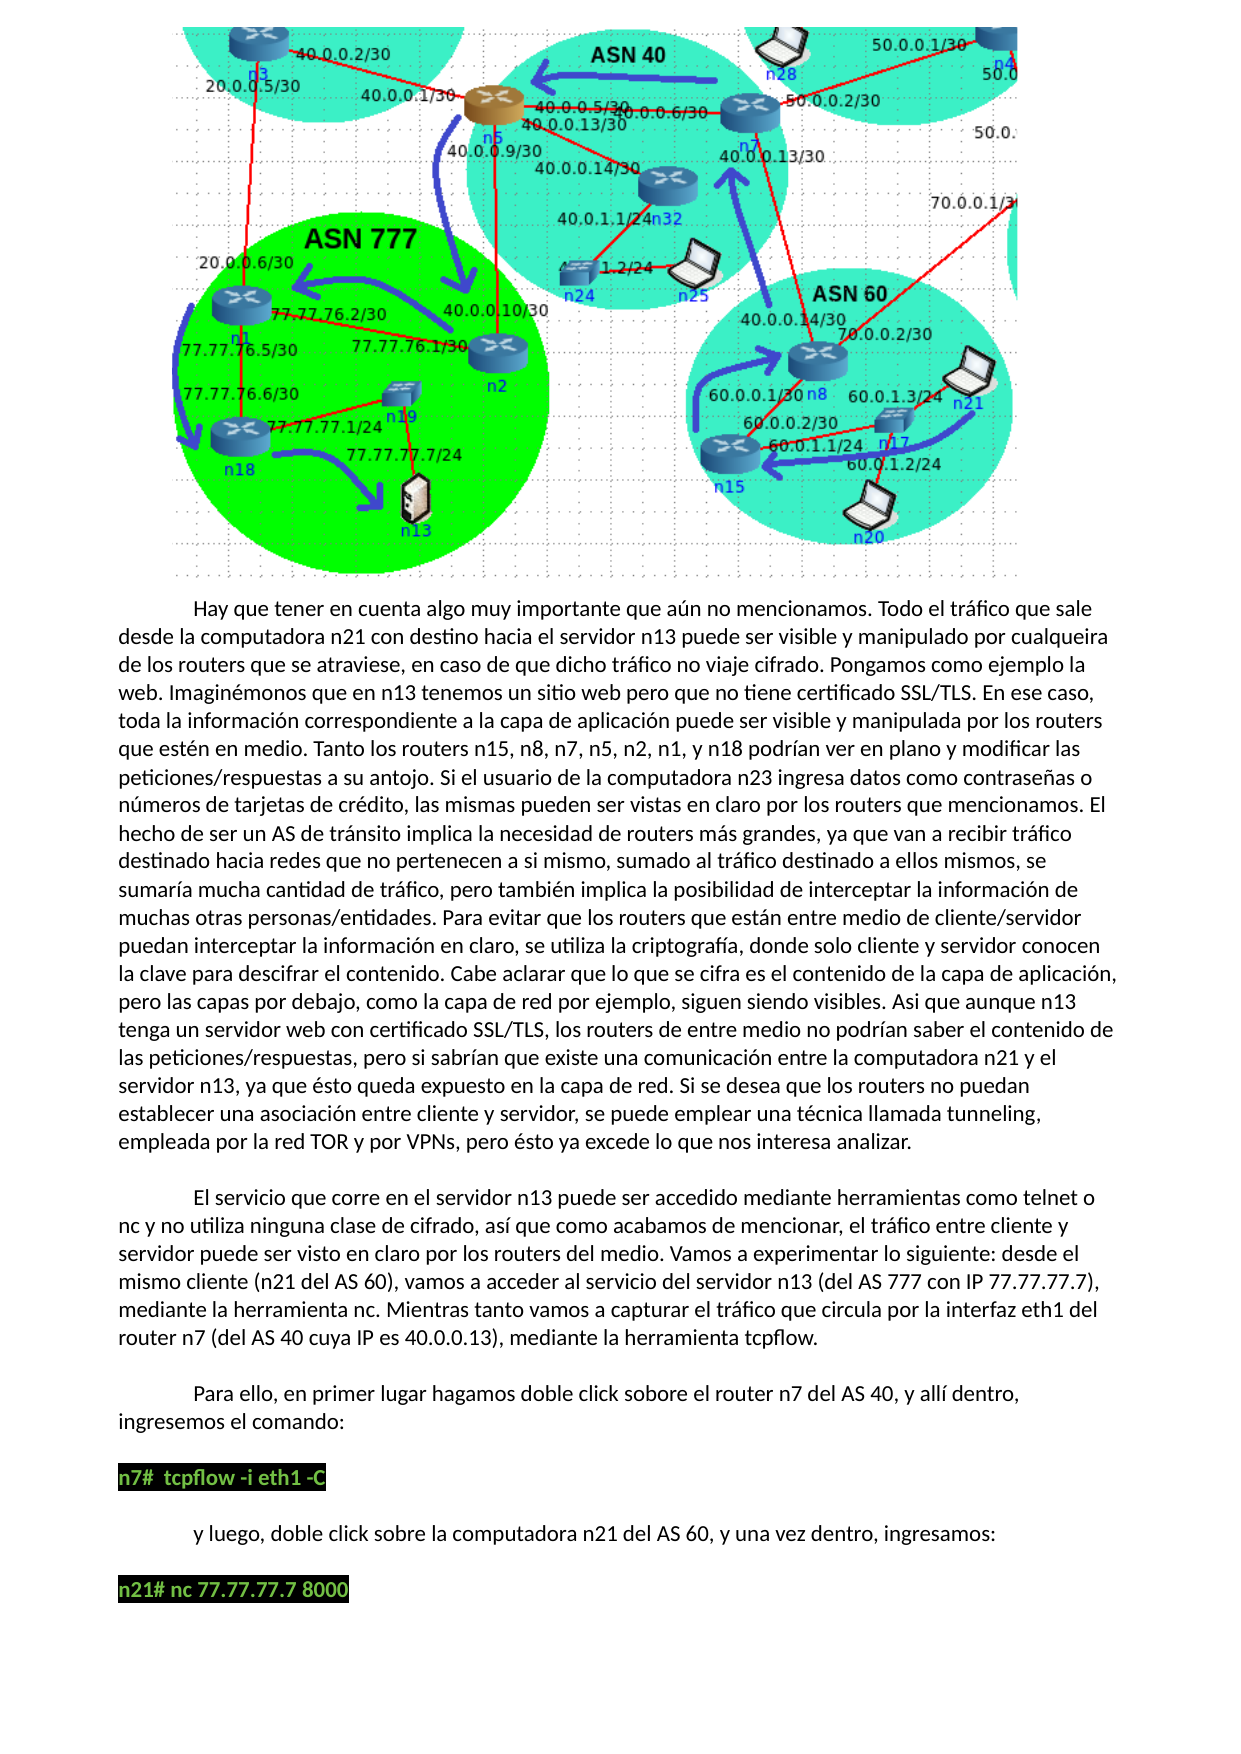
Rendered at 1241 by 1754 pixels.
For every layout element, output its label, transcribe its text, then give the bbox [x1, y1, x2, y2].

text Hay que tener en cuenta algo muy importante que aún no mencionamos. Todo el tráfico que sale desde la computadora n21 con destino hacia el servidor n13 puede ser visible y manipulado por cualqueira de los routers que se atraviese, en caso de que dicho tráfico no viaje cifrado. Pongamos como ejemplo la web. Imaginémonos que en n13 tenemos un sitio web pero que no tiene certificado SSL/TLS. En ese caso, toda la información correspondiente a la capa de aplicación puede ser visible y manipulada por los routers que estén en medio. Tanto los routers n15, n8, n7, n5, n2, n1, y n18 podrían ver en plano y modificar las peticiones/respuestas a su antojo. Si el usuario de la computadora n23 ingresa datos como contraseñas o números de tarjetas de crédito, las mismas pueden ser vistas en claro por los routers que mencionamos. El hecho de ser un AS de tránsito implica la necesidad de routers más grandes, ya que van a recibir tráfico destinado hacia redes que no pertenecen a si mismo, sumado al tráfico destinado a ellos mismos, se sumaría mucha cantidad de tráfico, pero también implica la posibilidad de interceptar la información de muchas otras personas/entidades. Para evitar que los routers que están entre medio de cliente/servidor puedan interceptar la información en claro, se utiliza la criptografía, donde solo cliente y servidor conocen la clave para descifrar el contenido. Cabe aclarar que lo que se cifra es el contenido de la capa de aplicación, pero las capas por debajo, como la capa de red por ejemplo, siguen siendo visibles. Asi que aunque n13 tenga un servidor web con certificado SSL/TLS, los routers de entre medio no podrían saber el contenido de las peticiones/respuestas, pero si sabrían que existe una comunicación entre la computadora n21 y el servidor n13, ya que ésto queda expuesto en la capa de red. Si se desea que los routers no puedan establecer una asociación entre cliente y servidor, se puede emplear una técnica llamada tunneling, empleada por la red TOR y por VPNs, pero ésto ya excede lo que nos interesa analizar. [118, 594, 1122, 1155]
text n21# nc 77.77.77.7 8000 [118, 1575, 1122, 1603]
picture [172, 27, 1018, 579]
text El servicio que corre en el servidor n13 puede ser accedido mediante herramientas como telnet o nc y no utiliza ninguna clase de cifrado, así que como acabamos de mencionar, el tráfico entre cliente y servidor puede ser visto en claro por los routers del medio. Vamos a experimentar lo siguiente: desde el mismo cliente (n21 del AS 60), vamos a acceder al servicio del servidor n13 (del AS 777 con IP 77.77.77.7), mediante la herramienta nc. Mientras tanto vamos a capturar el tráfico que circula por la interfaz eth1 del router n7 (del AS 40 cuya IP es 40.0.0.13), mediante la herramienta tcpflow. [118, 1183, 1122, 1351]
text Para ello, en primer lugar hagamos doble click sobore el router n7 del AS 40, y allí dentro, ingresemos el comando: [118, 1379, 1122, 1435]
text y luego, doble click sobre la computadora n21 del AS 60, y una vez dentro, ingresamos: [118, 1519, 1122, 1547]
text n7# tcpflow -i eth1 -C [118, 1463, 1122, 1491]
